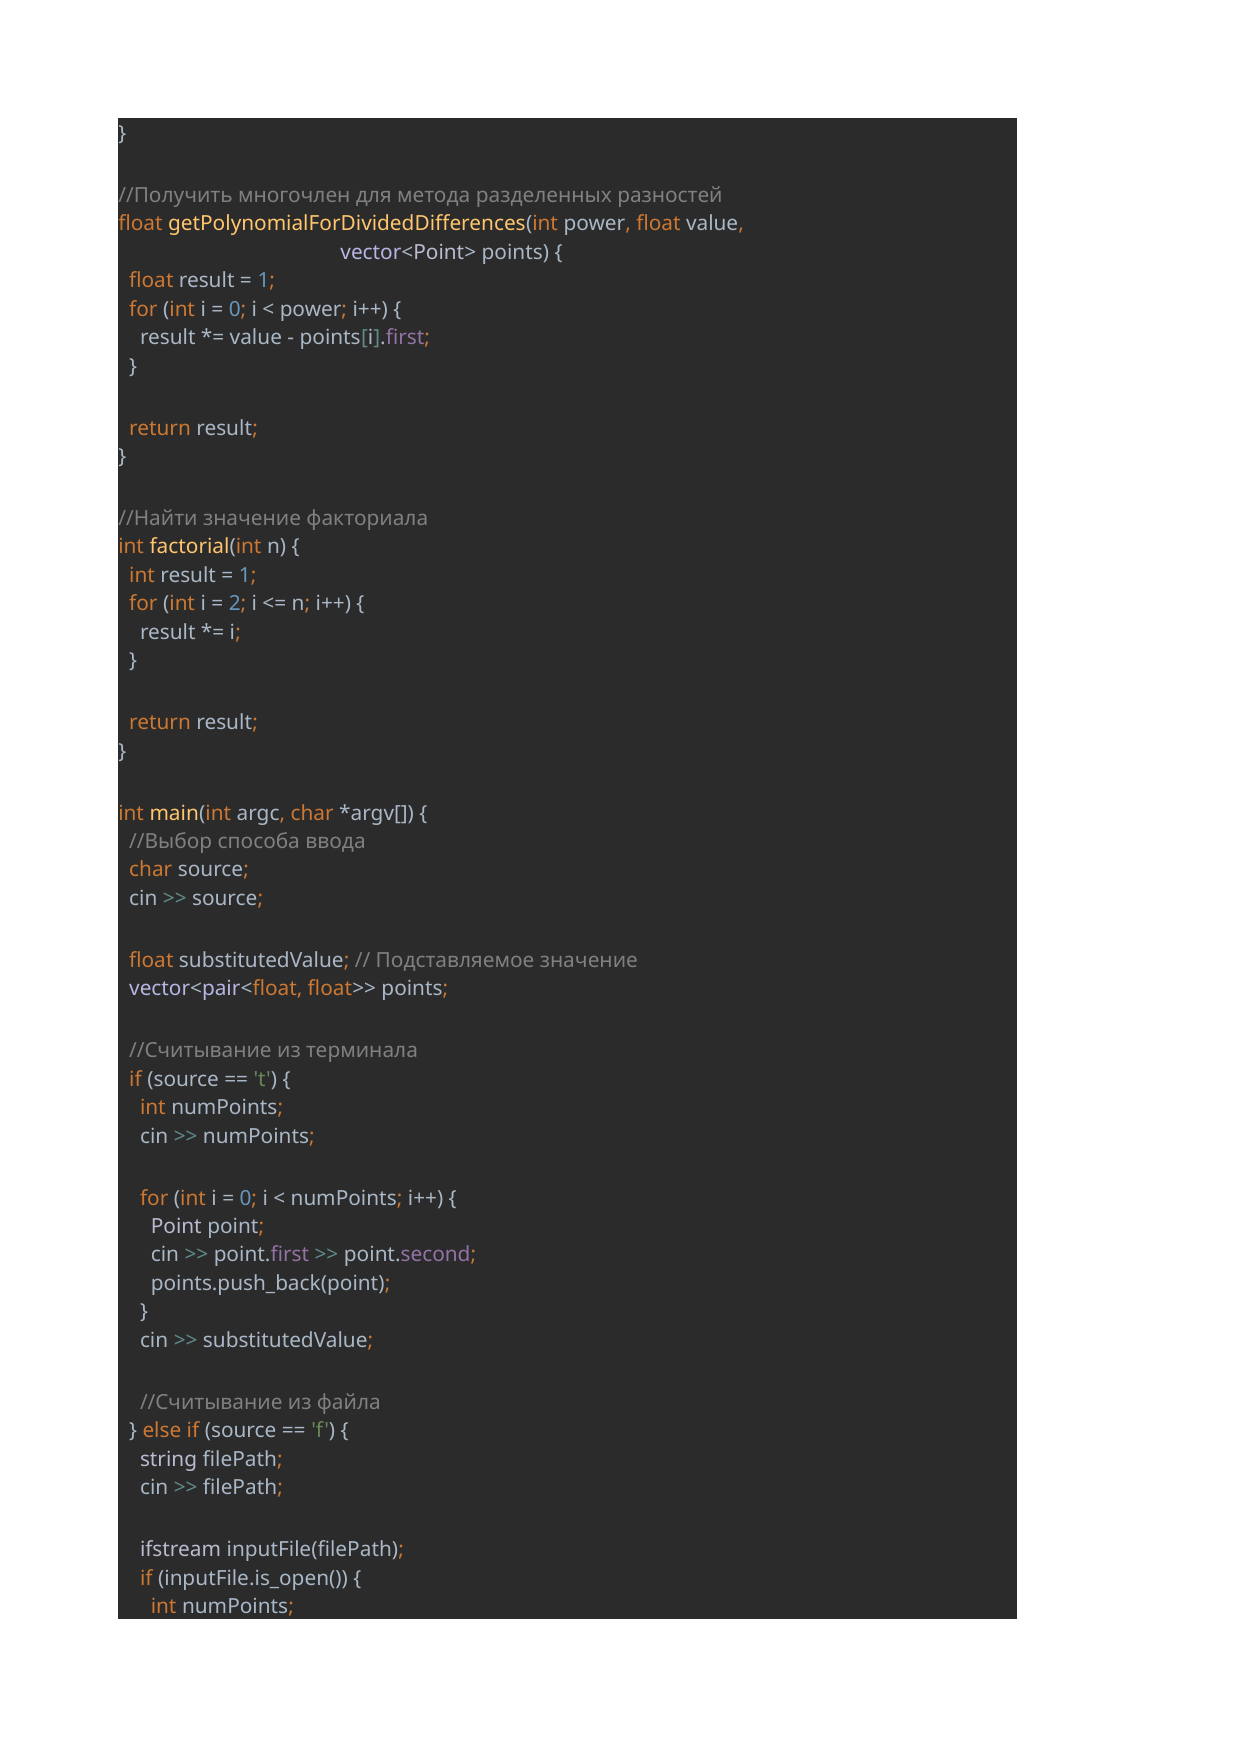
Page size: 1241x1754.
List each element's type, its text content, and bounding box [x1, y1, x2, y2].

text } //Получить многочлен для метода разделенных разностей float getPolynomialForDividedDifferences(int power, float value, vector<Point> points) { float result = 1; for (int i = 0; i < power; i++) { result *= value - points[i].first; } return result; } //Найти значение факториала int factorial(int n) { int result = 1; for (int i = 2; i <= n; i++) { result *= i; } return result; } int main(int argc, char *argv[]) { //Выбор способа ввода char source; cin >> source; float substitutedValue; // Подставляемое значение vector<pair<float, float>> points; //Считывание из терминала if (source == 't') { int numPoints; cin >> numPoints; for (int i = 0; i < numPoints; i++) { Point point; cin >> point.first >> point.second; points.push_back(point); } cin >> substitutedValue; //Считывание из файла } else if (source == 'f') { string filePath; cin >> filePath; ifstream inputFile(filePath); if (inputFile.is_open()) { int numPoints; [118, 118, 1017, 1619]
